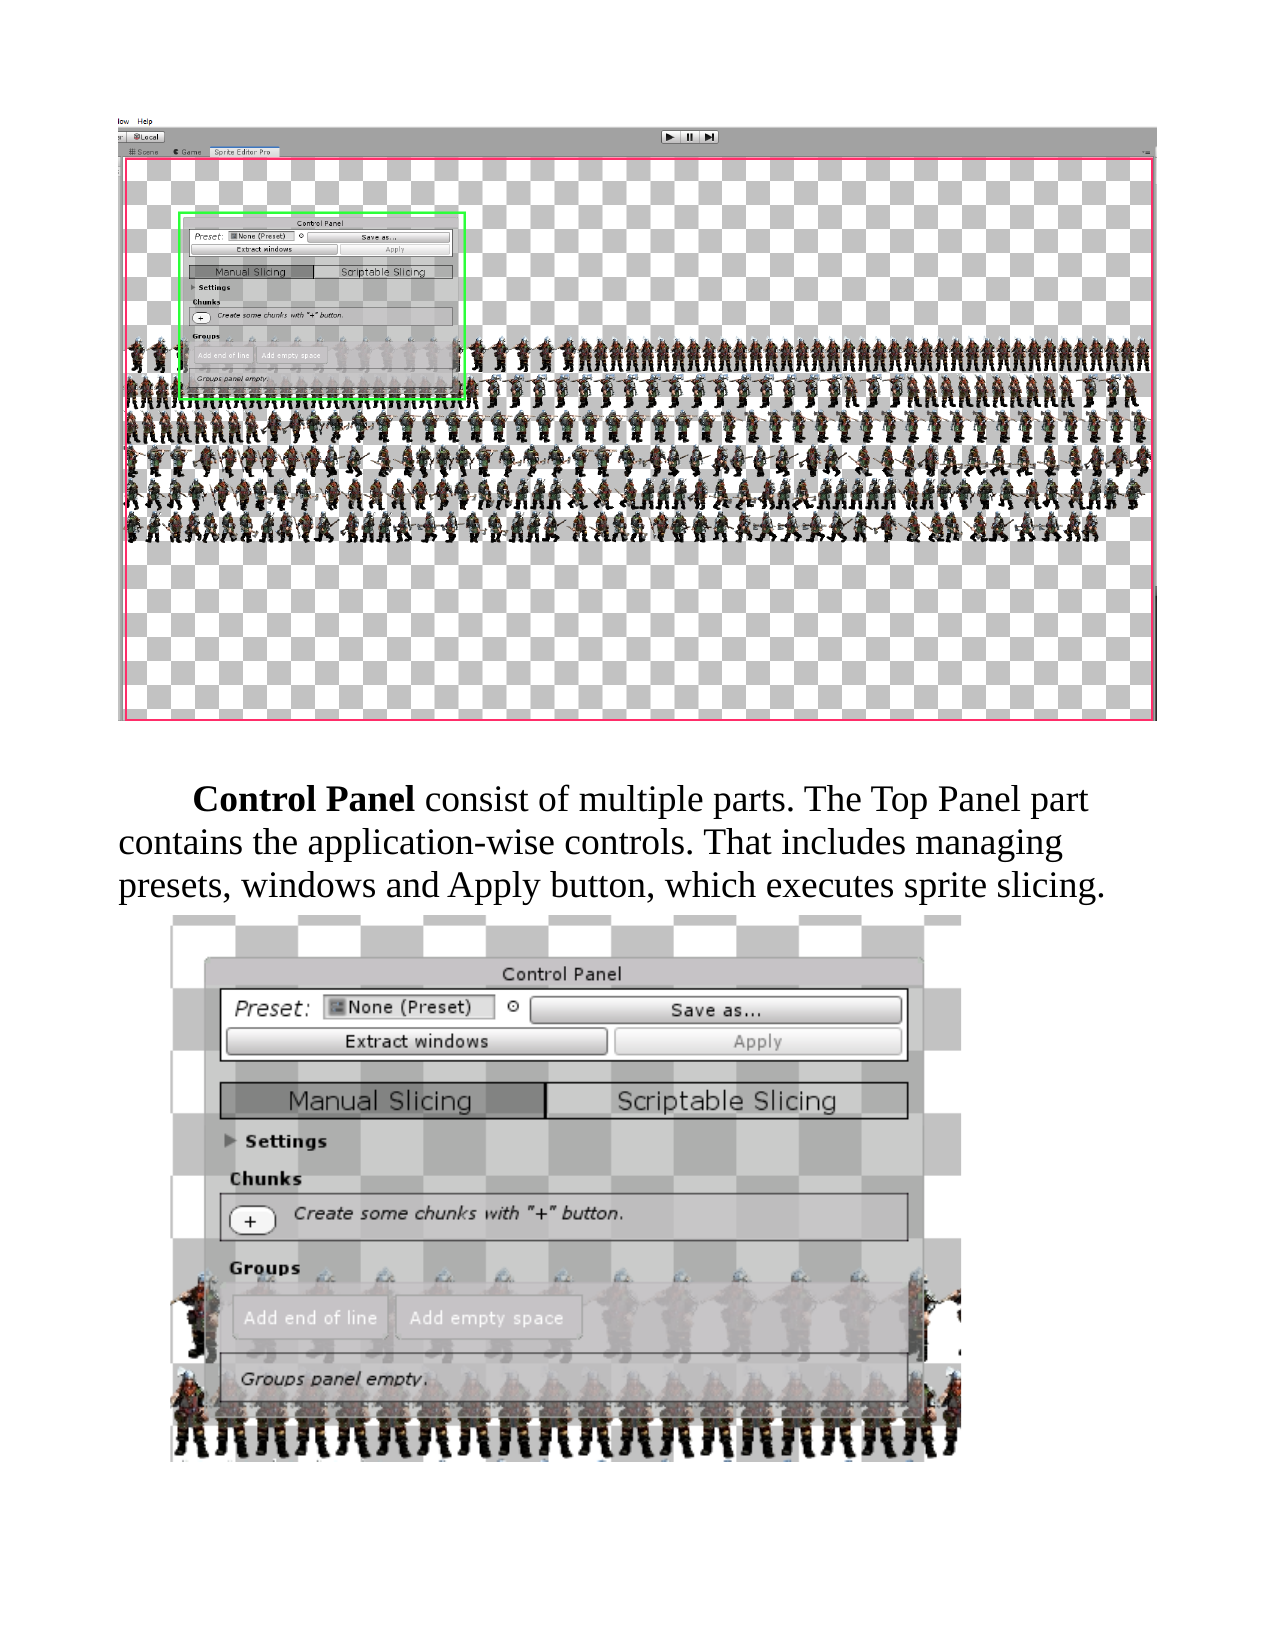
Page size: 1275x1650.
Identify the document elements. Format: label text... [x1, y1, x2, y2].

picture [118, 114, 1157, 721]
text Control Panel consist of multiple parts. The Top Panel part contains the application-wise controls. That includes managing presets, windows and Apply button, which executes sprite slicing. [118, 776, 1157, 906]
picture [170, 915, 962, 1462]
